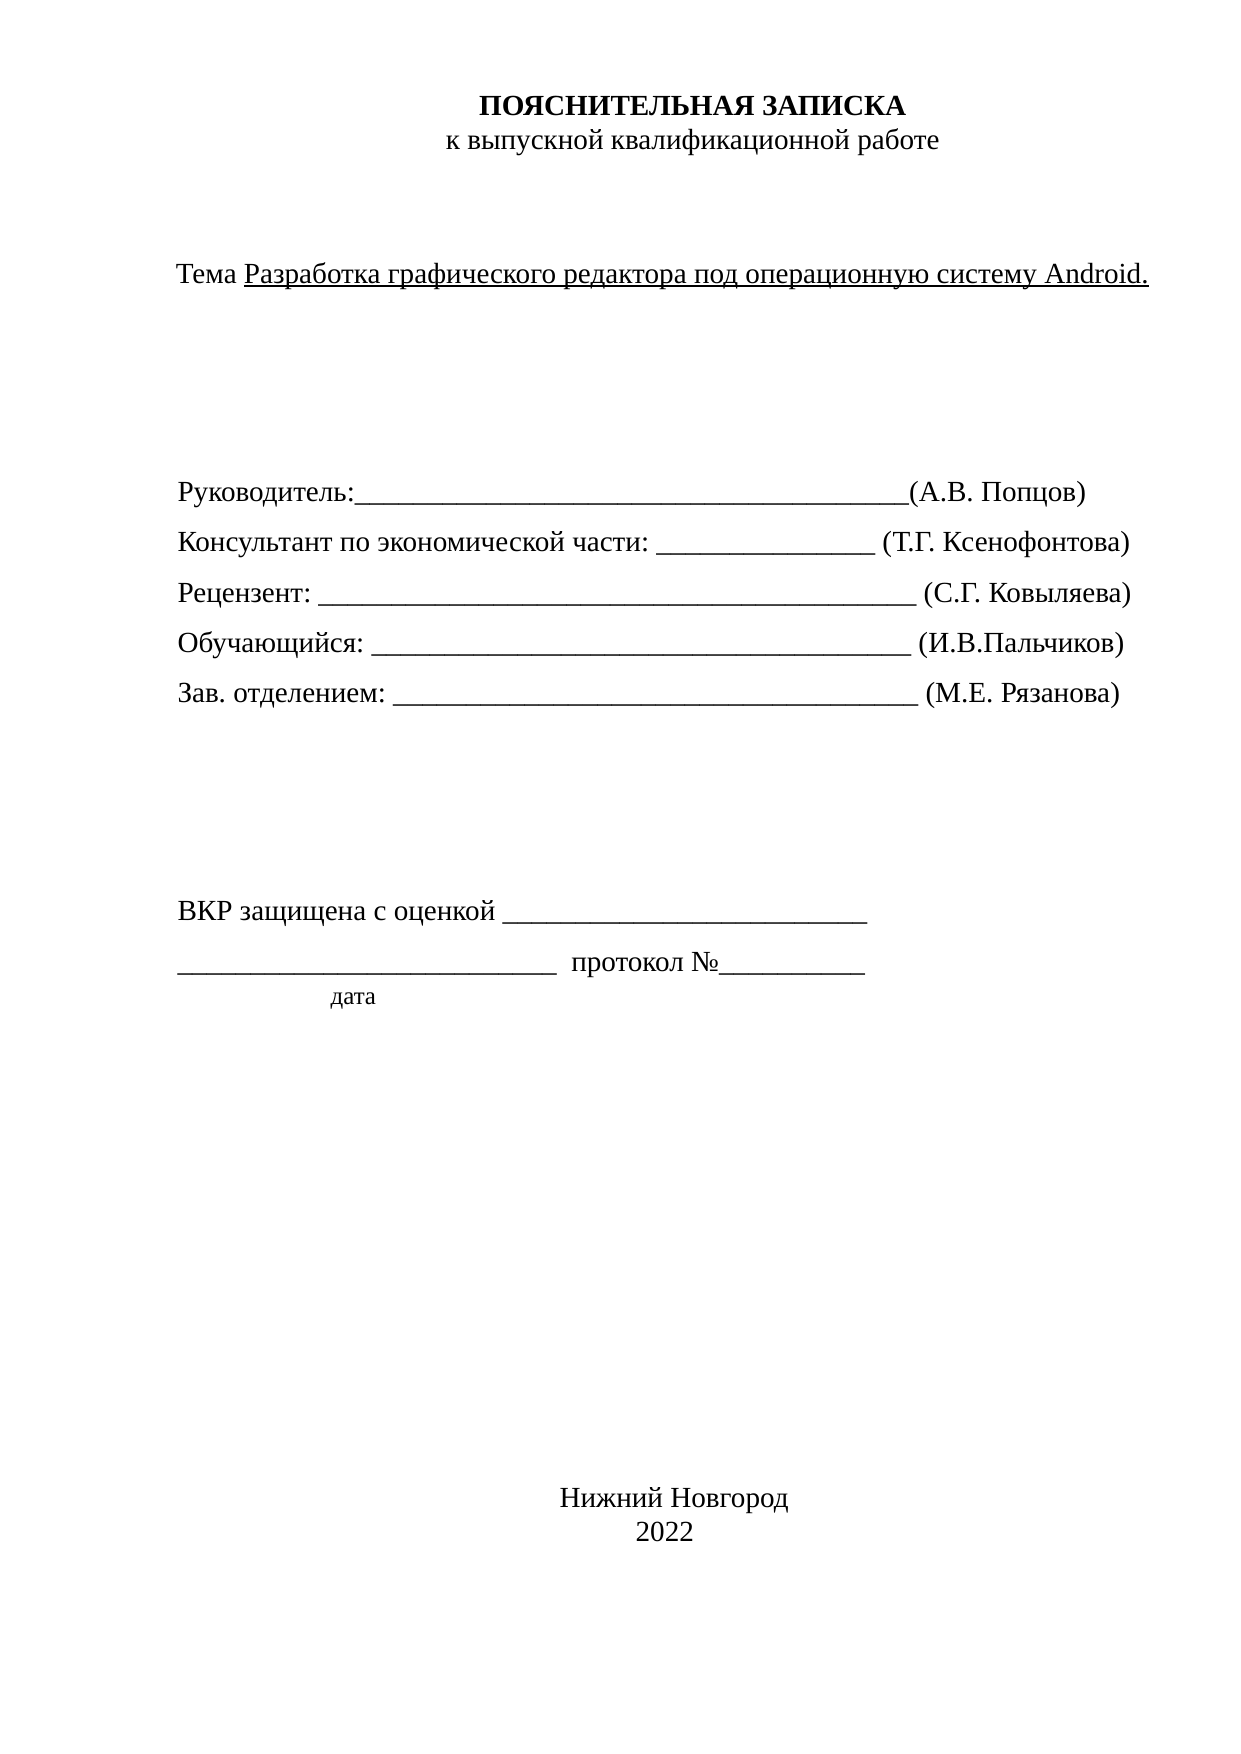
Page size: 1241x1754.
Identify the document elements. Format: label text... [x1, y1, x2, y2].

text Тема Разработка графического редактора под операционную систему Android. [177, 256, 1152, 290]
text 2022 [177, 1514, 1152, 1548]
text Руководитель:______________________________________(А.В. Попцов) [177, 474, 1134, 508]
text Консультант по экономической части: _______________ (Т.Г. Ксенофонтова) [177, 524, 1134, 558]
text Рецензент: _________________________________________ (С.Г. Ковыляева) [177, 575, 1134, 608]
text __________________________ протокол №__________ [177, 944, 1152, 977]
text Зав. отделением: ____________________________________ (М.Е. Рязанова) [177, 676, 1134, 709]
text дата [177, 977, 1152, 1011]
text Обучающийся: _____________________________________ (И.В.Пальчиков) [177, 625, 1134, 659]
text ВКР защищена с оценкой _________________________ [177, 893, 1152, 927]
text Нижний Новгород [177, 1481, 1115, 1514]
text ПОЯСНИТЕЛЬНАЯ ЗАПИСКА [177, 88, 1152, 122]
text к выпускной квалификационной работе [177, 122, 1152, 156]
